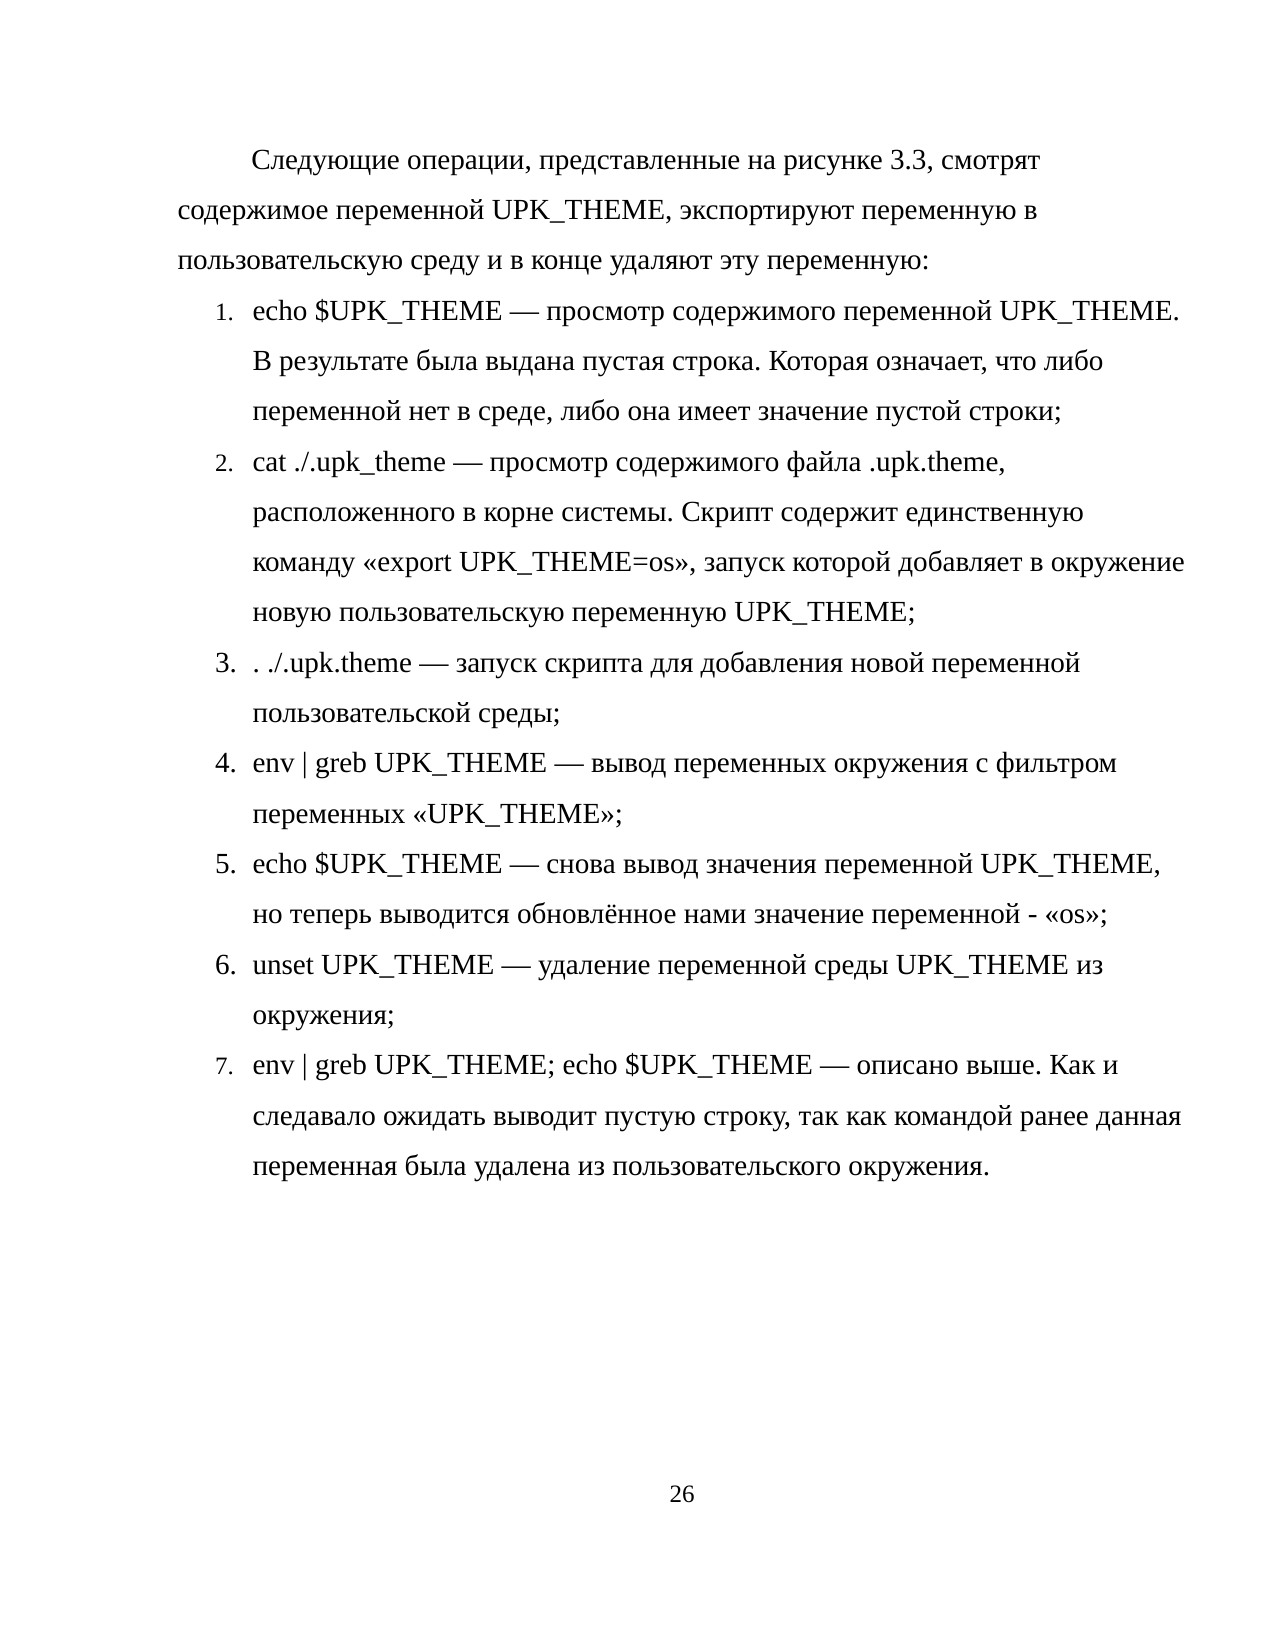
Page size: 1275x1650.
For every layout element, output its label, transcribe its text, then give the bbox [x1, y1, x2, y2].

list env | greb UPK_THEME — вывод переменных окружения с фильтром переменных «UPK_THEME»; [215, 746, 1186, 829]
list . ./.upk.theme — запуск скрипта для добавления новой переменной пользовательской среды; [215, 645, 1186, 729]
list env | greb UPK_THEME; echo $UPK_THEME — описано выше. Как и следавало ожидать выводит пустую строку, так как командой ранее данная переменная была удалена из пользовательского окружения. [215, 1047, 1186, 1182]
list echo $UPK_THEME — снова вывод значения переменной UPK_THEME, но теперь выводится обновлённое нами значение переменной - «os»; [215, 846, 1186, 930]
list unset UPK_THEME — удаление переменной среды UPK_THEME из окружения; [215, 947, 1186, 1031]
list cat ./.upk_theme — просмотр содержимого файла .upk.theme, расположенного в корне системы. Скрипт содержит единственную команду «export UPK_THEME=os», запуск которой добавляет в окружение новую пользовательскую переменную UPK_THEME; [215, 444, 1186, 628]
text Следующие операции, представленные на рисунке 3.3, смотрят содержимое переменной UPK_THEME, экспортируют переменную в пользовательскую среду и в конце удаляют эту переменную: [177, 142, 1186, 276]
list echo $UPK_THEME — просмотр содержимого переменной UPK_THEME. В результате была выдана пустая строка. Которая означает, что либо переменной нет в среде, либо она имеет значение пустой строки; [215, 293, 1186, 427]
